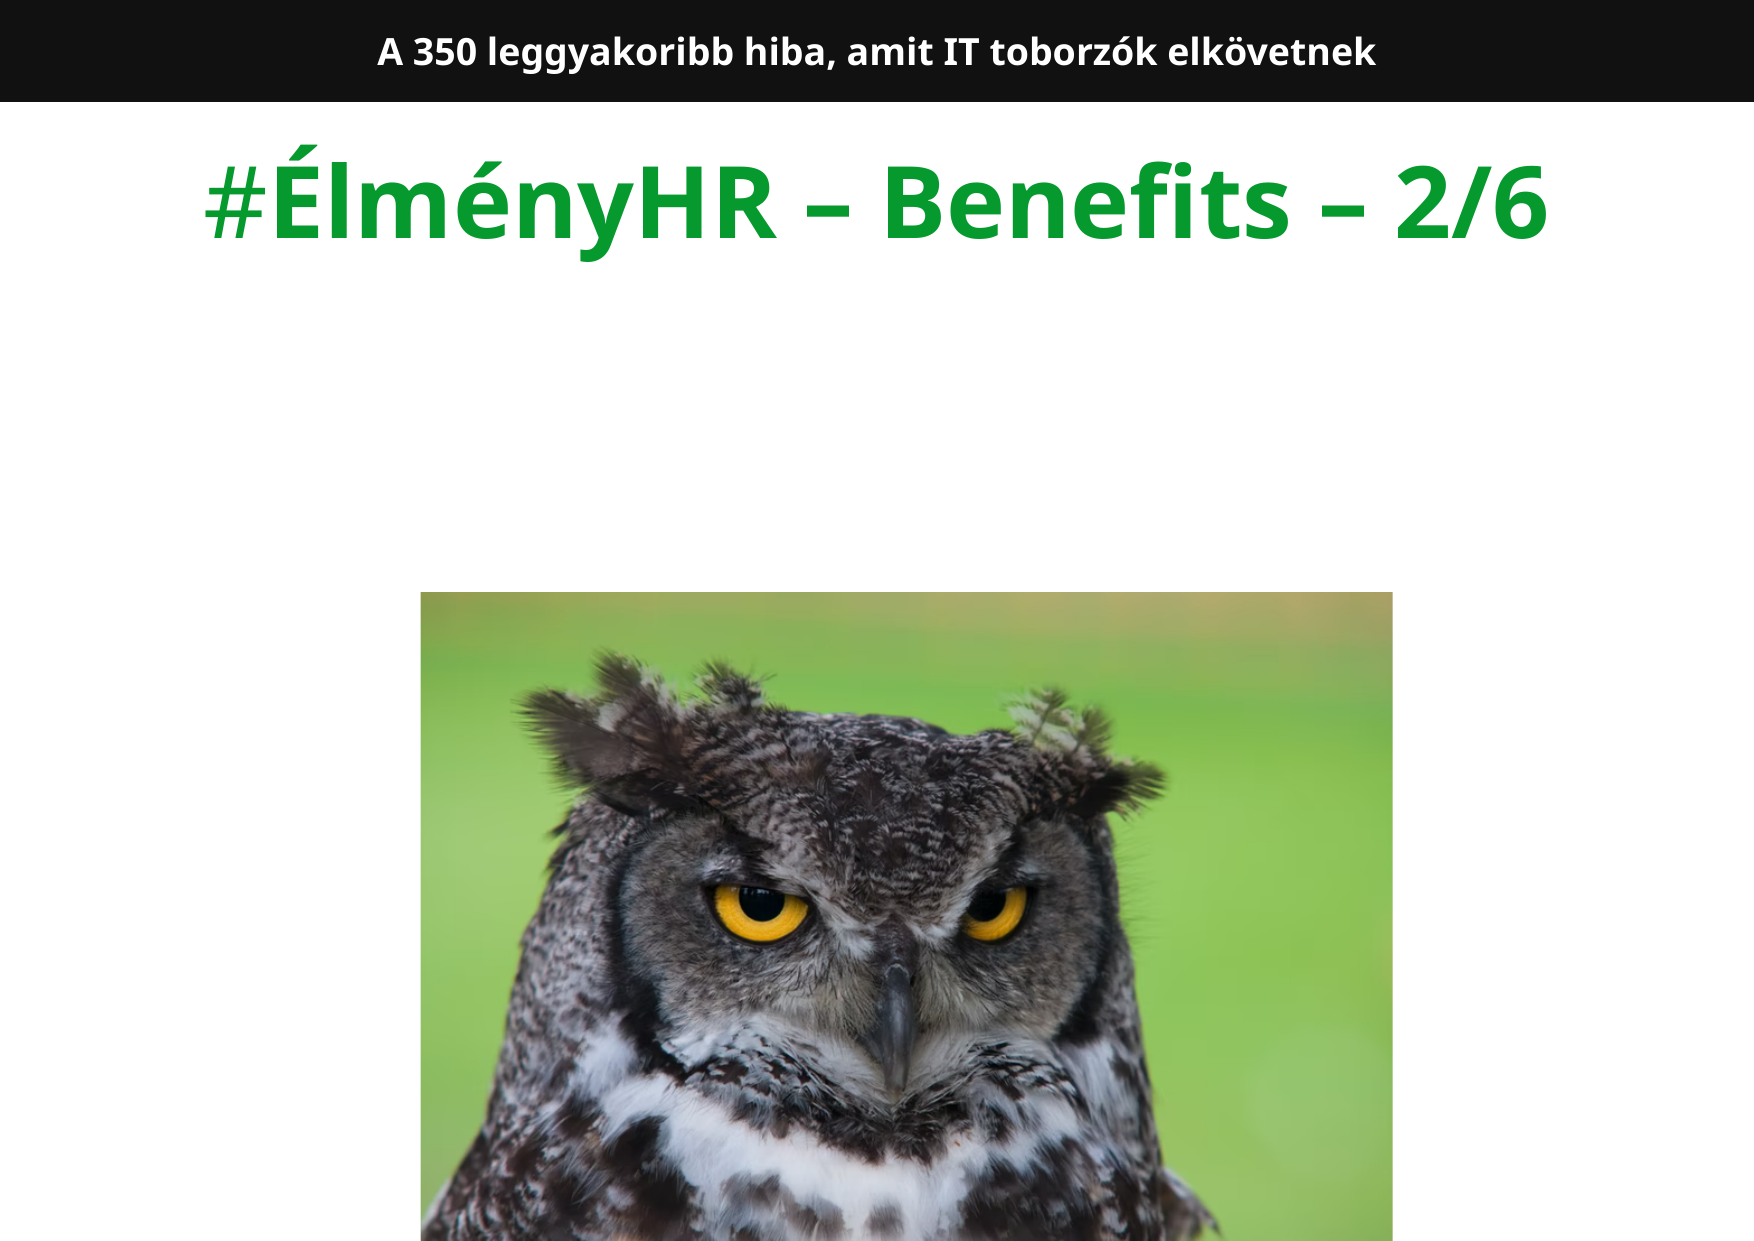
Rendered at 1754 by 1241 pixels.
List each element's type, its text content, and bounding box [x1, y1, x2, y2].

text #ÉlményHR – Benefits – 2/6 [0, 132, 1754, 268]
picture [420, 592, 1393, 1241]
